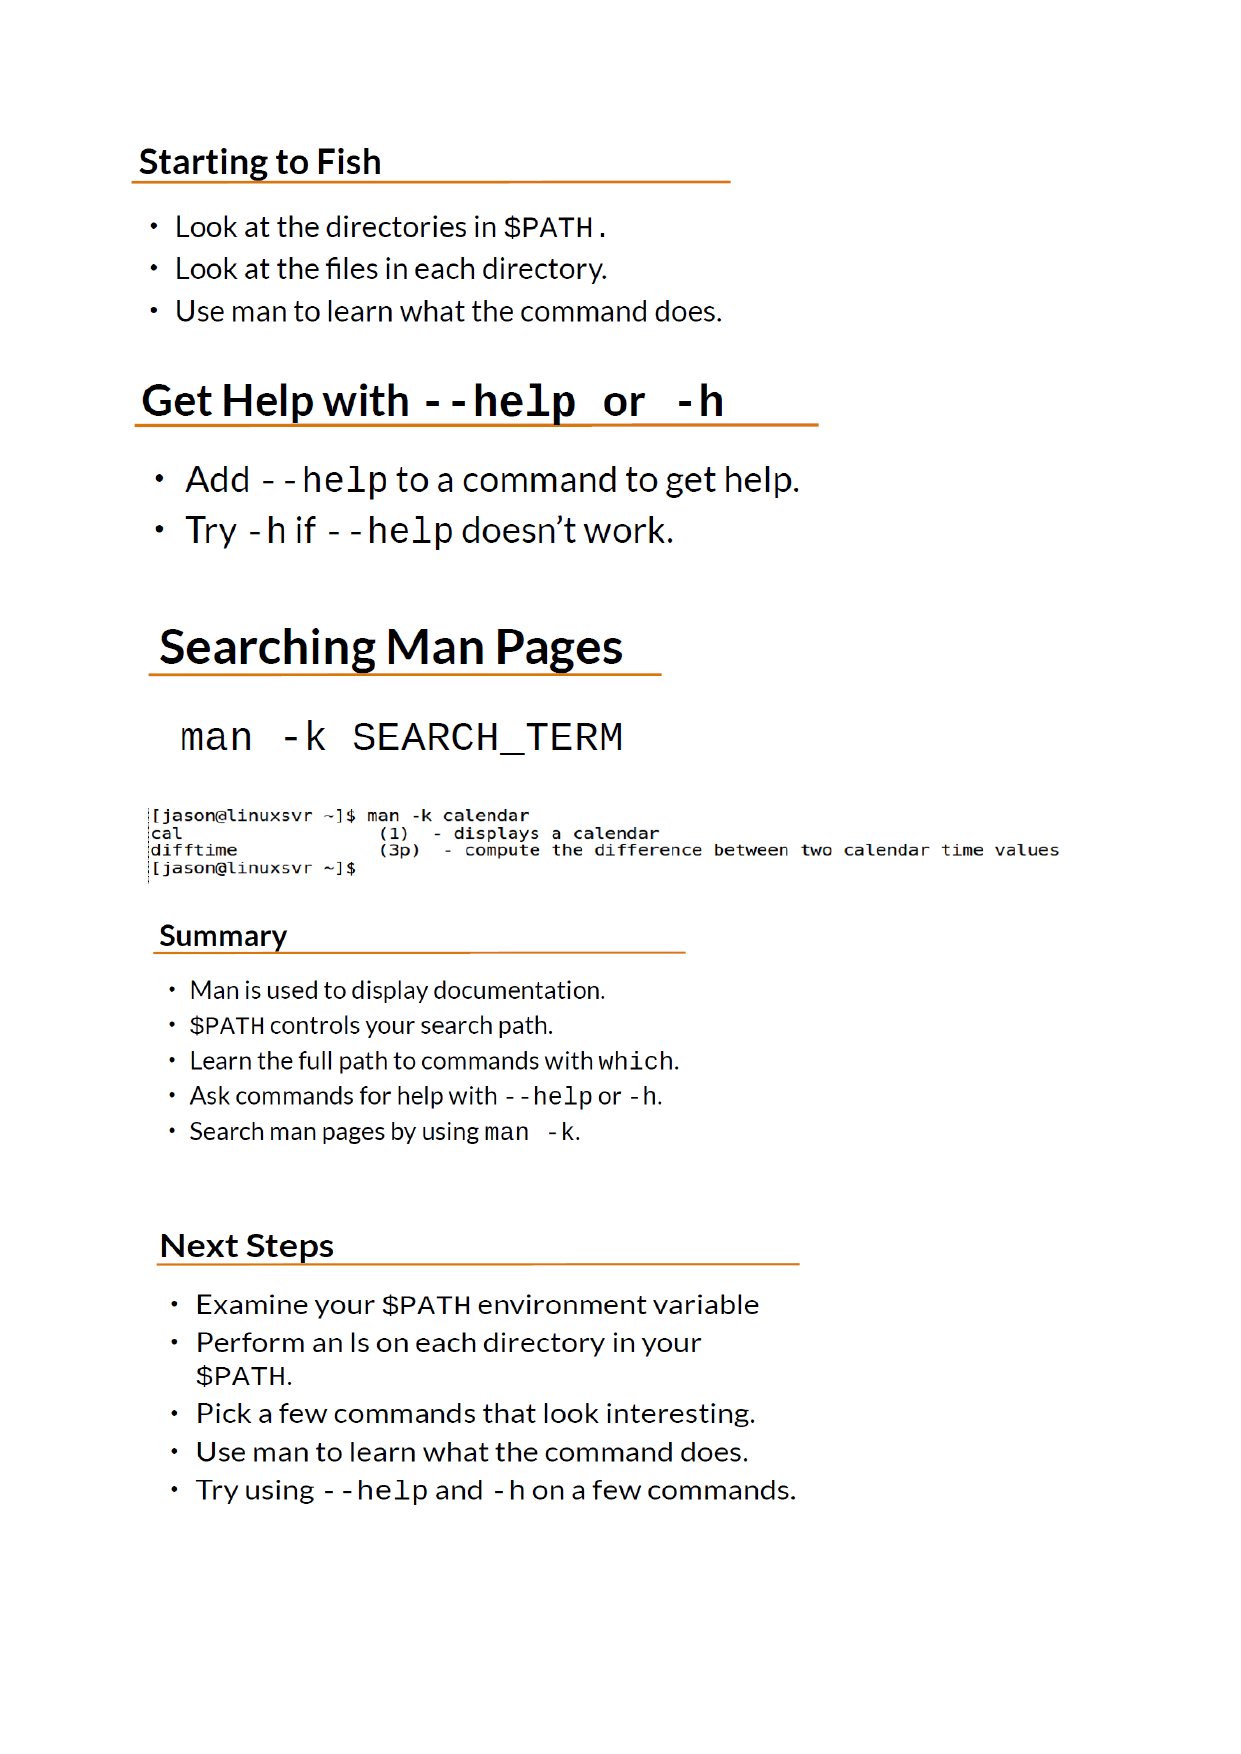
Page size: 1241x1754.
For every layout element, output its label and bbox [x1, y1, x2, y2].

picture [145, 918, 686, 1153]
picture [147, 808, 1083, 884]
picture [156, 1229, 800, 1506]
picture [145, 610, 662, 779]
picture [134, 378, 819, 560]
picture [131, 138, 731, 333]
